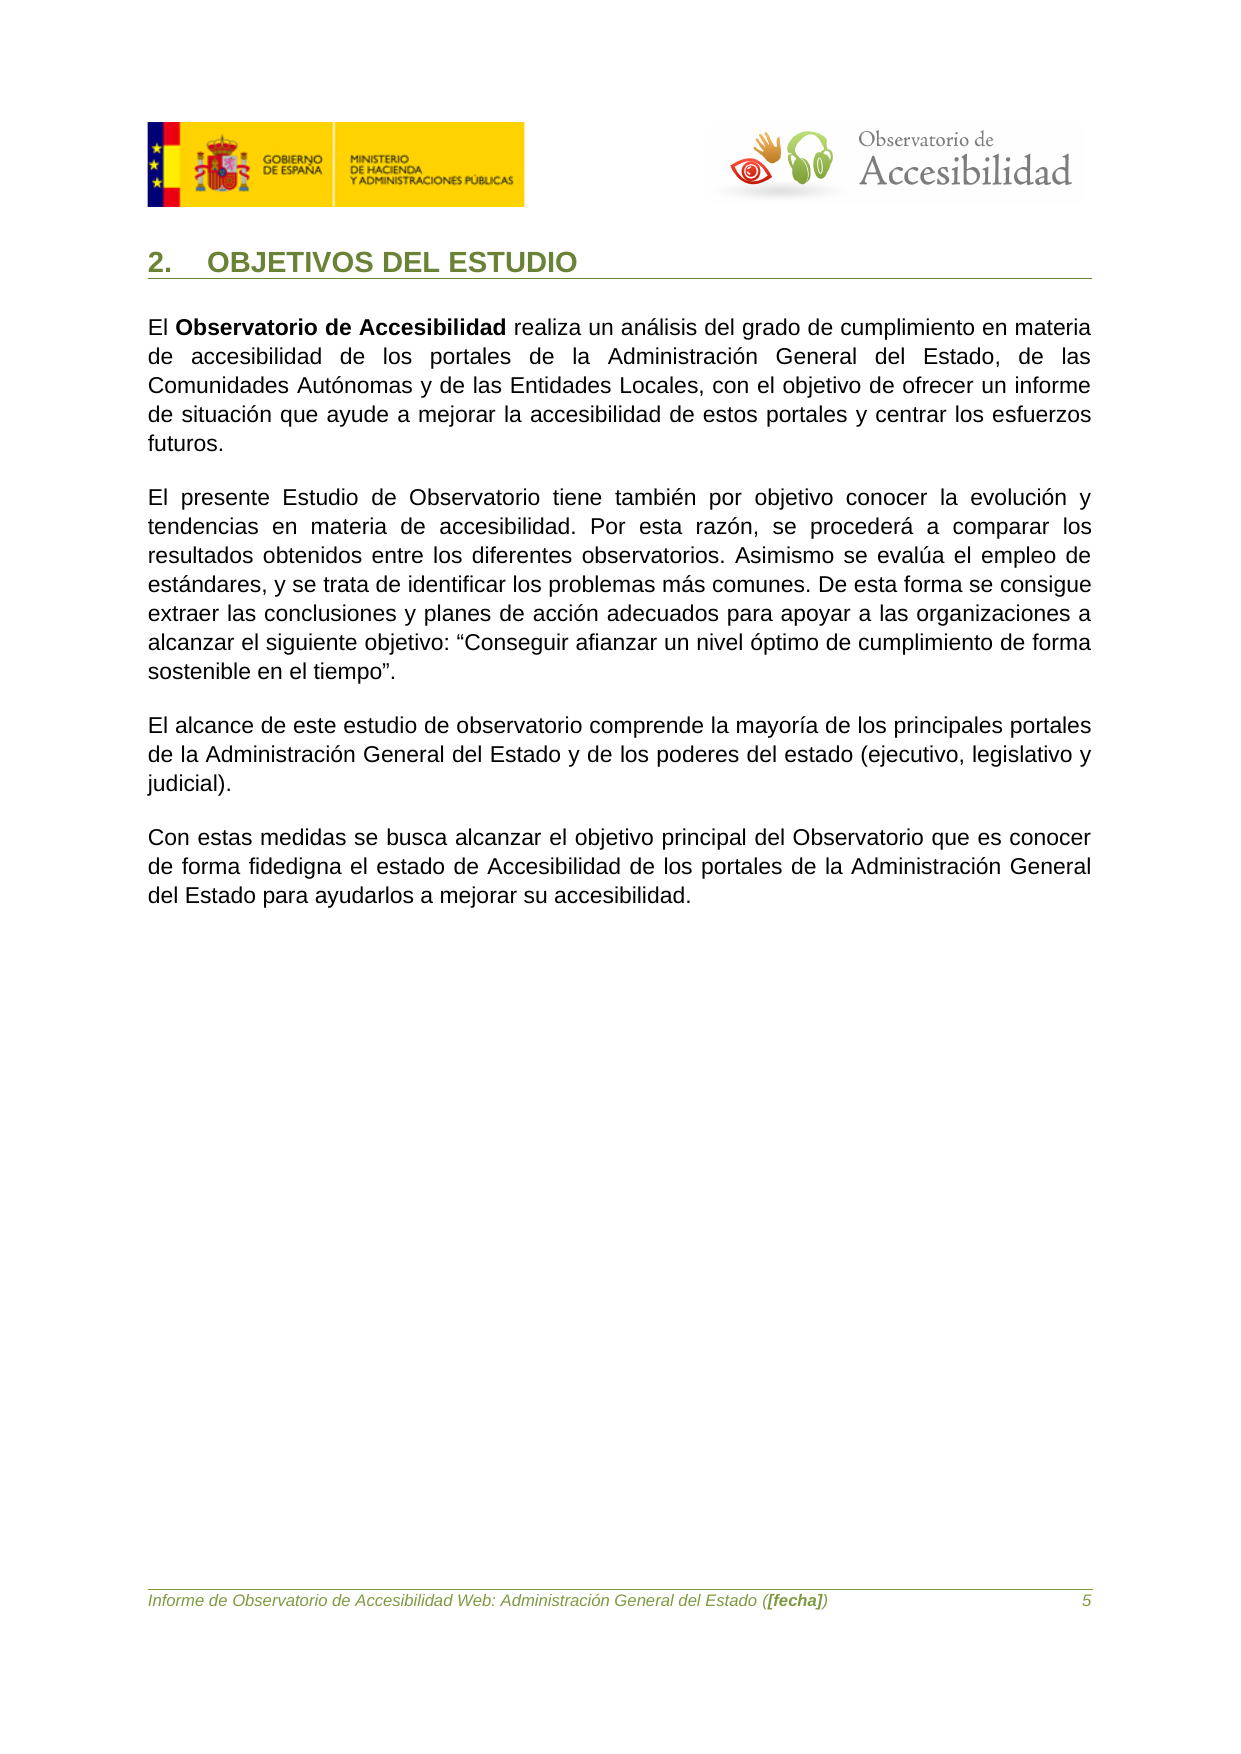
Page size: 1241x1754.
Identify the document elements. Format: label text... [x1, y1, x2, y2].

picture [147, 122, 525, 207]
text El presente Estudio de Observatorio tiene también por objetivo conocer la evolución y tendencias en materia de accesibilidad. Por esta razón, se procederá a comparar los resultados obtenidos entre los diferentes observatorios. Asimismo se evalúa el empleo de estándares, y se trata de identificar los problemas más comunes. De esta forma se consigue extraer las conclusiones y planes de acción adecuados para apoyar a las organizaciones a alcanzar el siguiente objetivo: “Conseguir afianzar un nivel óptimo de cumplimiento de forma sostenible en el tiempo”. [148, 484, 1092, 684]
text El Observatorio de Accesibilidad realiza un análisis del grado de cumplimiento en materia de accesibilidad de los portales de la Administración General del Estado, de las Comunidades Autónomas y de las Entidades Locales, con el objetivo de ofrecer un informe de situación que ayude a mejorar la accesibilidad de estos portales y centrar los esfuerzos futuros. [148, 314, 1092, 456]
picture [710, 122, 1086, 205]
text Con estas medidas se busca alcanzar el objetivo principal del Observatorio que es conocer de forma fidedigna el estado de Accesibilidad de los portales de la Administración General del Estado para ayudarlos a mejorar su accesibilidad. [148, 824, 1092, 908]
list Objetivos del estudio [148, 245, 1092, 278]
text El alcance de este estudio de observatorio comprende la mayoría de los principales portales de la Administración General del Estado y de los poderes del estado (ejecutivo, legislativo y judicial). [148, 712, 1092, 796]
